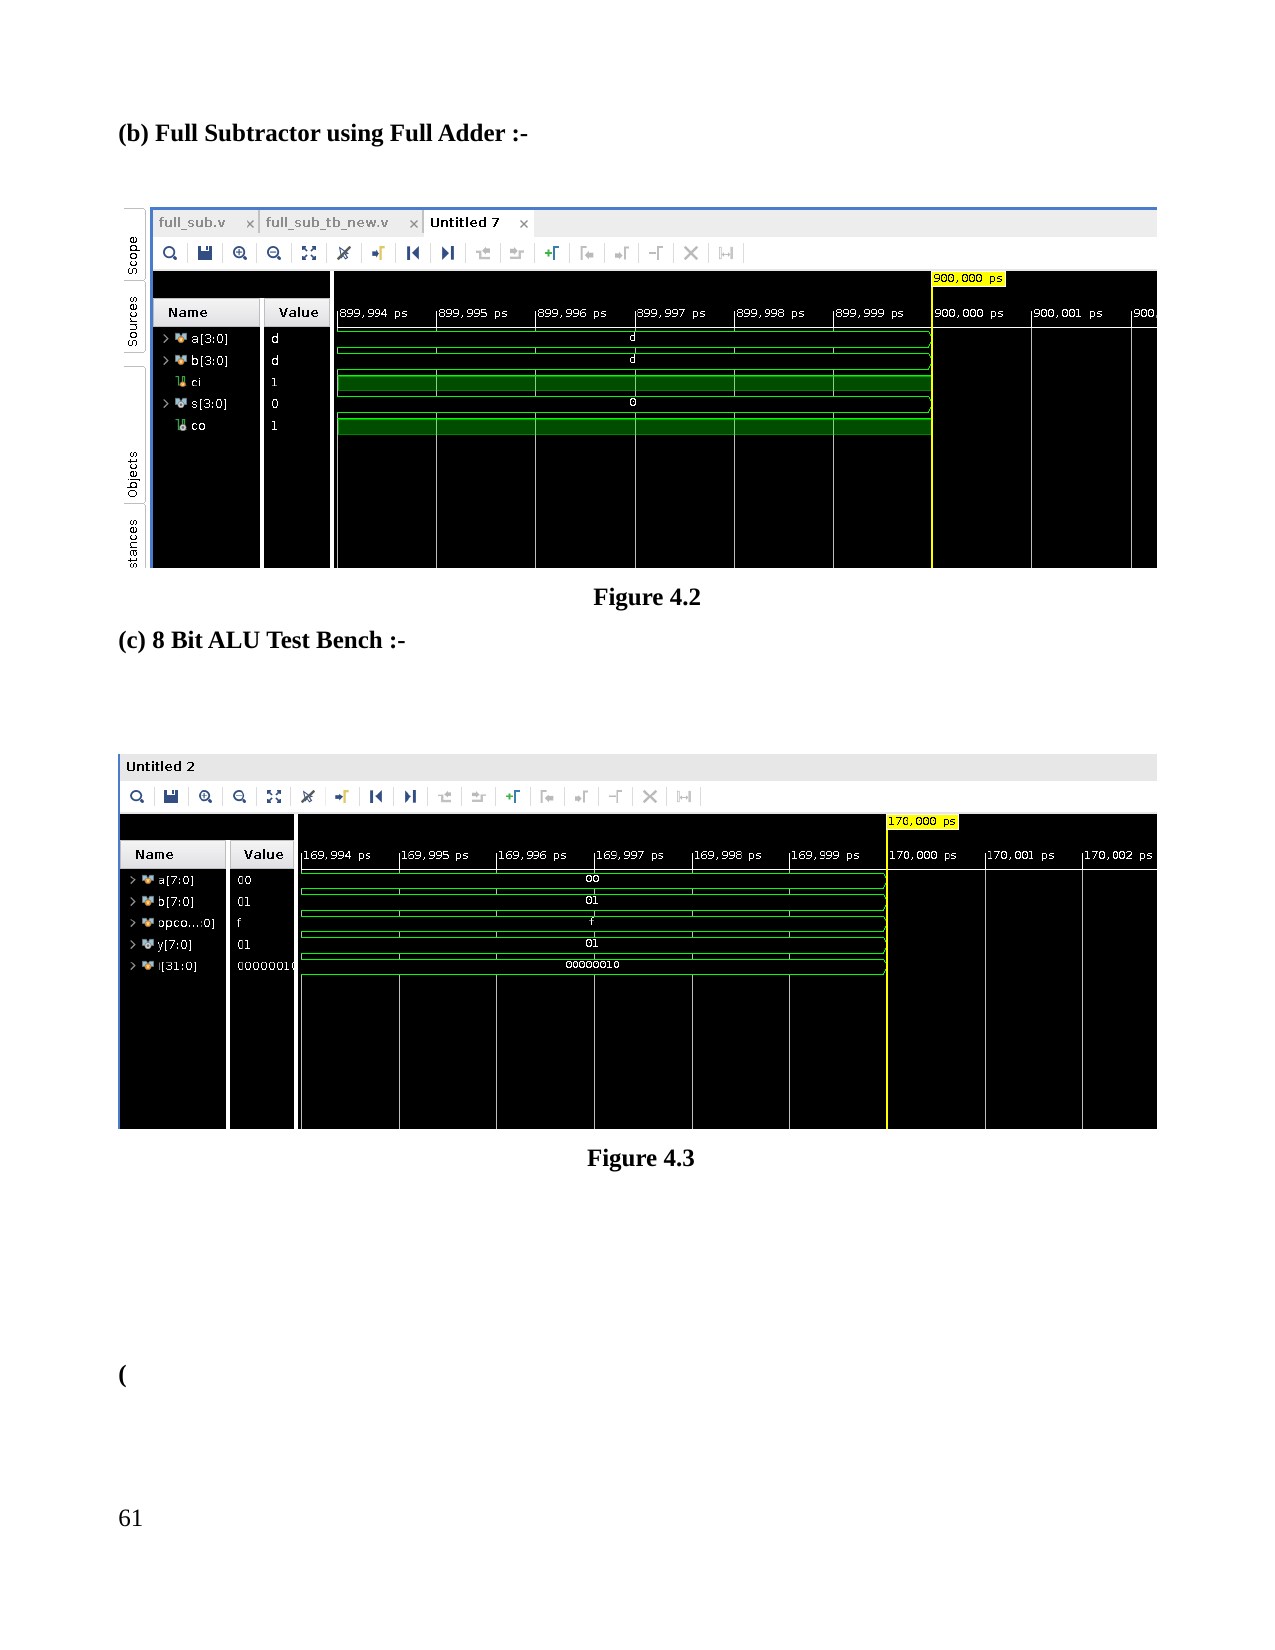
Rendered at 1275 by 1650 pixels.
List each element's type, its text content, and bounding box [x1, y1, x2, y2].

text ( [118, 1359, 1157, 1388]
text (c) 8 Bit ALU Test Bench :- [118, 625, 1157, 654]
text Figure 4.3 [118, 1129, 1157, 1172]
picture [118, 204, 1157, 568]
text Figure 4.2 [118, 568, 1157, 611]
text (b) Full Subtractor using Full Adder :- [118, 118, 1157, 147]
picture [118, 754, 1157, 1129]
